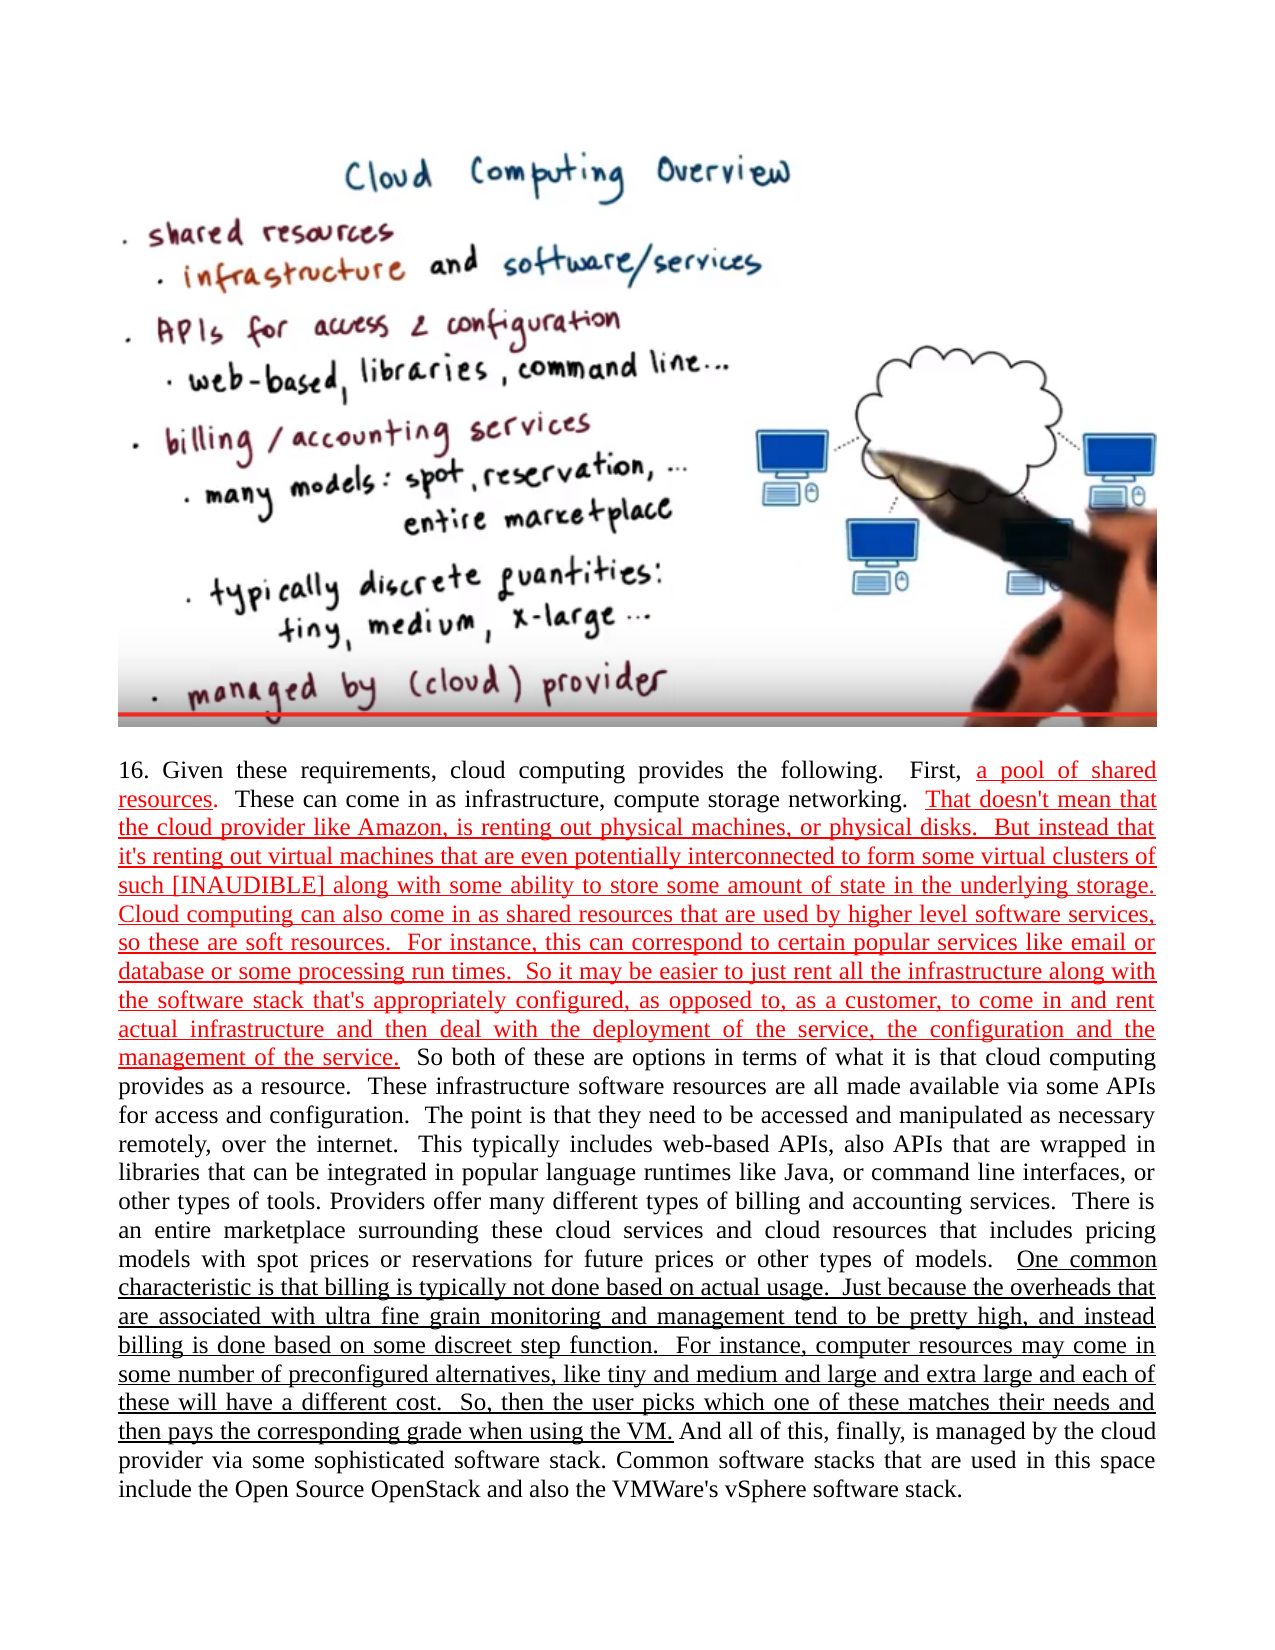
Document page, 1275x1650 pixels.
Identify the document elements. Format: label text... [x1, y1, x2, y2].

picture [118, 146, 1157, 727]
text the software stack that's appropriately configured, as opposed to, as a customer, to come in and rent actual infrastructure and then deal with the deployment of the service, the configuration and the management of the service. So both of these are options in terms of what it is that cloud computing provides as a resource. These infrastructure software resources are all made available via some APIs for access and configuration. The point is that they need to be accessed and manipulated as necessary remotely, over the internet. This typically includes web-based APIs, also APIs that are wrapped in libraries that can be integrated in popular language runtimes like Java, or command line interfaces, or other types of tools. Providers offer many different types of billing and accounting services. There is an entire marketplace surrounding these cloud services and cloud resources that includes pricing models with spot prices or reservations for future prices or other types of models. One common characteristic is that billing is typically not done based on actual usage. Just because the overheads that are associated with ultra fine grain monitoring and management tend to be pretty high, and instead billing is done based on some discreet step function. For instance, computer resources may come in some number of preconfigured alternatives, like tiny and medium and large and extra large and each of these will have a different cost. So, then the user picks which one of these matches their needs and then pays the corresponding grade when using the VM. And all of this, finally, is managed by the cloud provider via some sophisticated software stack. Common software stacks that are used in this space include the Open Source OpenStack and also the VMWare's vSphere software stack. [118, 983, 1157, 1502]
text such [INAUDIBLE] along with some ability to store some amount of state in the underlying storage. Cloud computing can also come in as shared resources that are used by higher level software services, so these are soft resources. For instance, this can correspond to certain popular services like email or database or some processing run times. So it may be easier to just rent all the infrastructure along with [118, 868, 1157, 981]
text 16. Given these requirements, cloud computing provides the following. First, a pool of shared resources. These can come in as infrastructure, compute storage networking. That doesn't mean that the cloud provider like Amazon, is renting out physical machines, or physical disks. But instead that it's renting out virtual machines that are even potentially interconnected to form some virtual clusters of [118, 755, 1157, 866]
